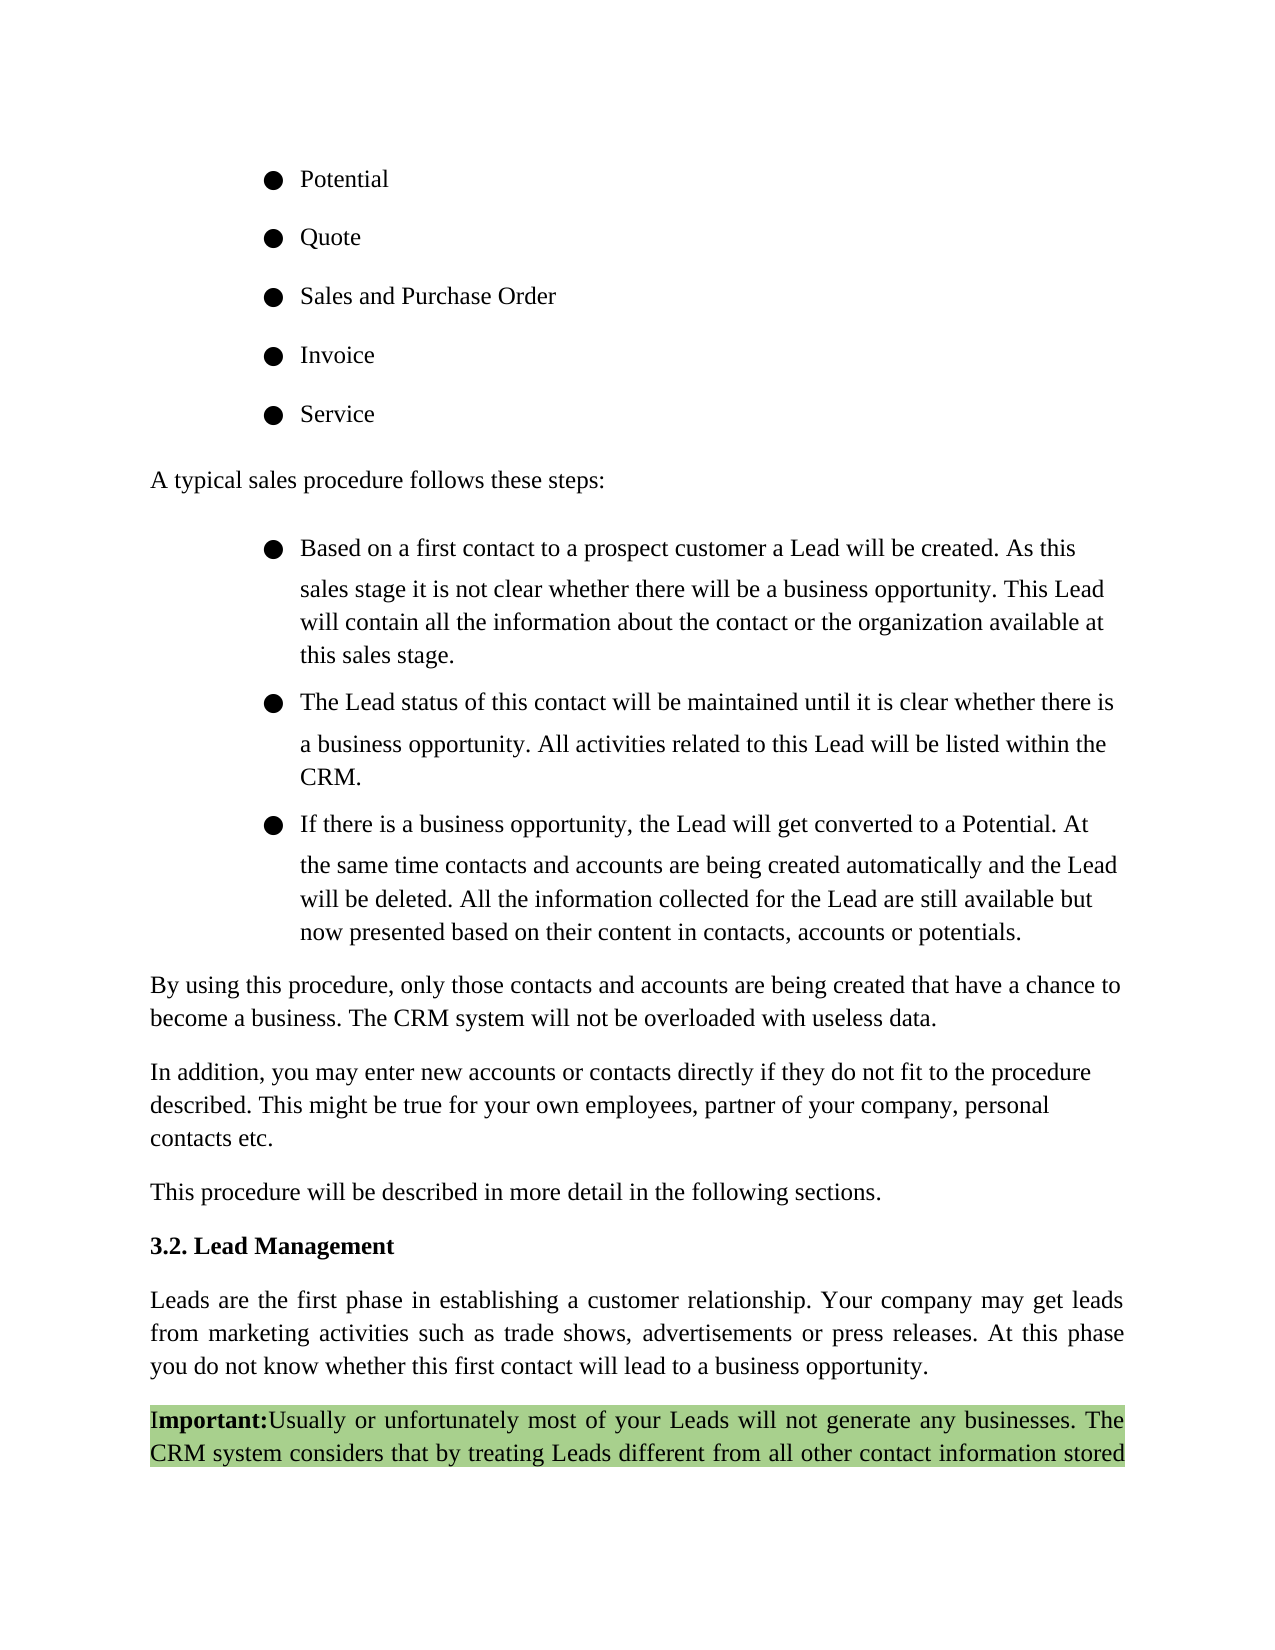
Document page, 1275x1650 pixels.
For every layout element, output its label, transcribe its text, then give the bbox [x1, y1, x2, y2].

text Important:Usually or unfortunately most of your Leads will not generate any businesses. The CRM system considers that by treating Leads different from all other contact information stored [150, 1405, 1125, 1467]
list If there is a business opportunity, the Lead will get converted to a Potential. At the same time contacts and accounts are being created automatically and the Lead will be deleted. All the information collected for the Lead are still available but now presented based on their content in contacts, accounts or potentials. [262, 795, 1125, 945]
text In addition, you may enter new accounts or contacts directly if they do not fit to the procedure described. This might be true for your own employees, partner of your company, personal contacts etc. [150, 1057, 1125, 1152]
list Based on a first contact to a prospect customer a Lead will be created. As this sales stage it is not clear whether there will be a business opportunity. This Lead will contain all the information about the contact or the organization available at this sales stage. [262, 519, 1125, 669]
text By using this procedure, only those contacts and accounts are being created that have a chance to become a business. The CRM system will not be overloaded with useless data. [150, 971, 1125, 1032]
list Sales and Purchase Order [262, 268, 1125, 319]
text Leads are the first phase in establishing a customer relationship. Your company may get leads from marketing activities such as trade shows, advertisements or press releases. At this phase you do not know whether this first contact will lead to a business opportunity. [150, 1285, 1125, 1380]
text 3.2. Lead Management [150, 1231, 1125, 1260]
list Quote [262, 209, 1125, 260]
text This procedure will be described in more detail in the following sections. [150, 1177, 1125, 1206]
text A typical sales procedure follows these steps: [150, 465, 1125, 494]
list Potential [262, 150, 1125, 201]
list The Lead status of this contact will be maintained until it is clear whether there is a business opportunity. All activities related to this Lead will be listed within the CRM. [262, 673, 1125, 791]
list Service [262, 385, 1125, 437]
list Invoice [262, 327, 1125, 378]
